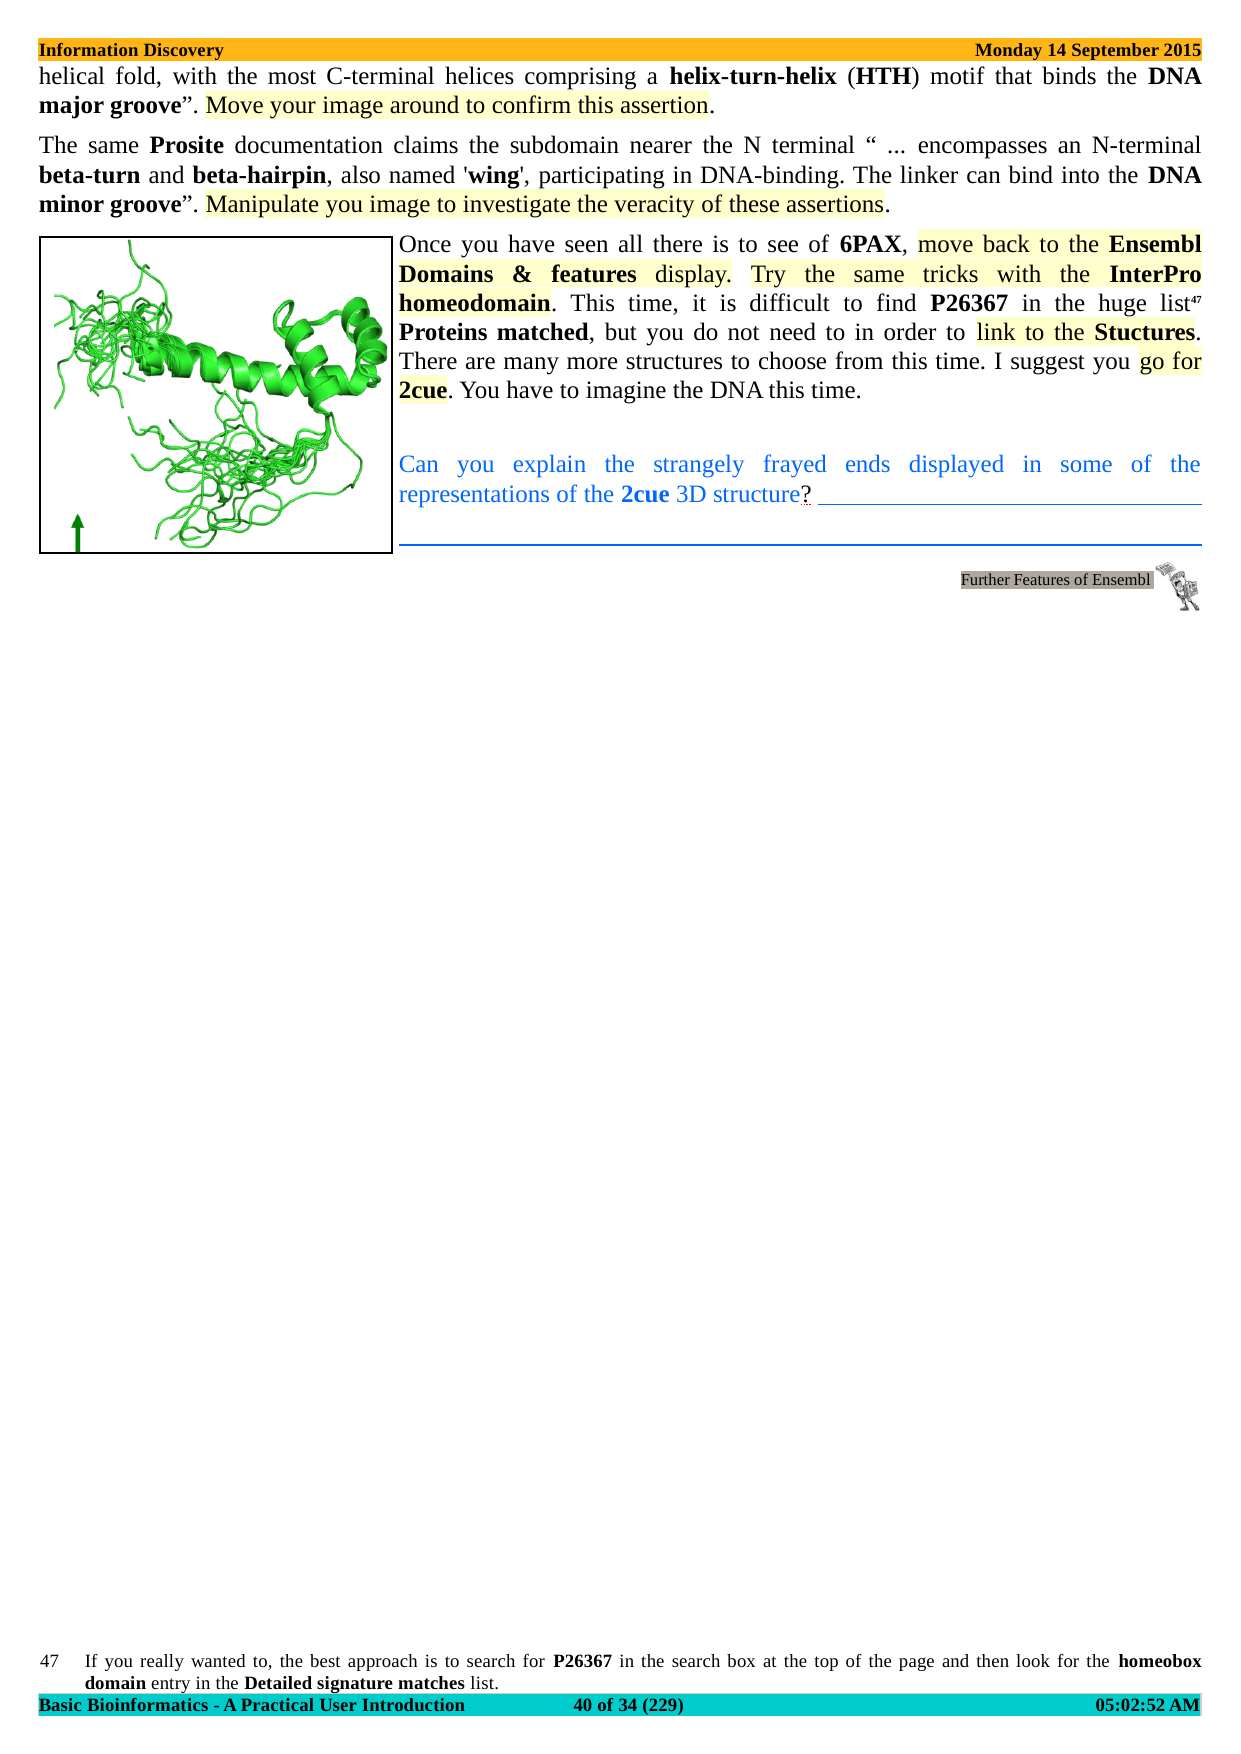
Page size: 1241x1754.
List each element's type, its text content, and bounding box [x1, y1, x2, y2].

text helical fold, with the most C-terminal helices comprising a helix-turn-helix (HTH) motif that binds the DNA major groove”. Move your image around to confirm this assertion. [38, 61, 1202, 119]
picture [41, 238, 391, 552]
text Further Features of Ensembl [38, 560, 1154, 611]
text Once you have seen all there is to see of 6PAX, move back to the Ensembl Domains & features display. Try the same tricks with the InterPro homeodomain. This time, it is difficult to find P26367 in the huge list Proteins matched, but you do not need to in order to link to the Stuctures. There are many more structures to choose from this time. I suggest you go for 2cue. You have to imagine the DNA this time. [38, 229, 1202, 404]
picture [1154, 560, 1202, 612]
text Can you explain the strangely frayed ends displayed in some of the representations of the 2cue 3D structure? [393, 449, 1202, 507]
text The same Prosite documentation claims the subdomain nearer the N terminal “ ... encompasses an N-terminal beta-turn and beta-hairpin, also named 'wing', participating in DNA-binding. The linker can bind into the DNA minor groove”. Manipulate you image to investigate the veracity of these assertions. [38, 130, 1202, 218]
text If you really wanted to, the best approach is to search for P26367 in the search box at the top of the page and then look for the homeobox domain entry in the Detailed signature matches list. [40, 1649, 1202, 1693]
